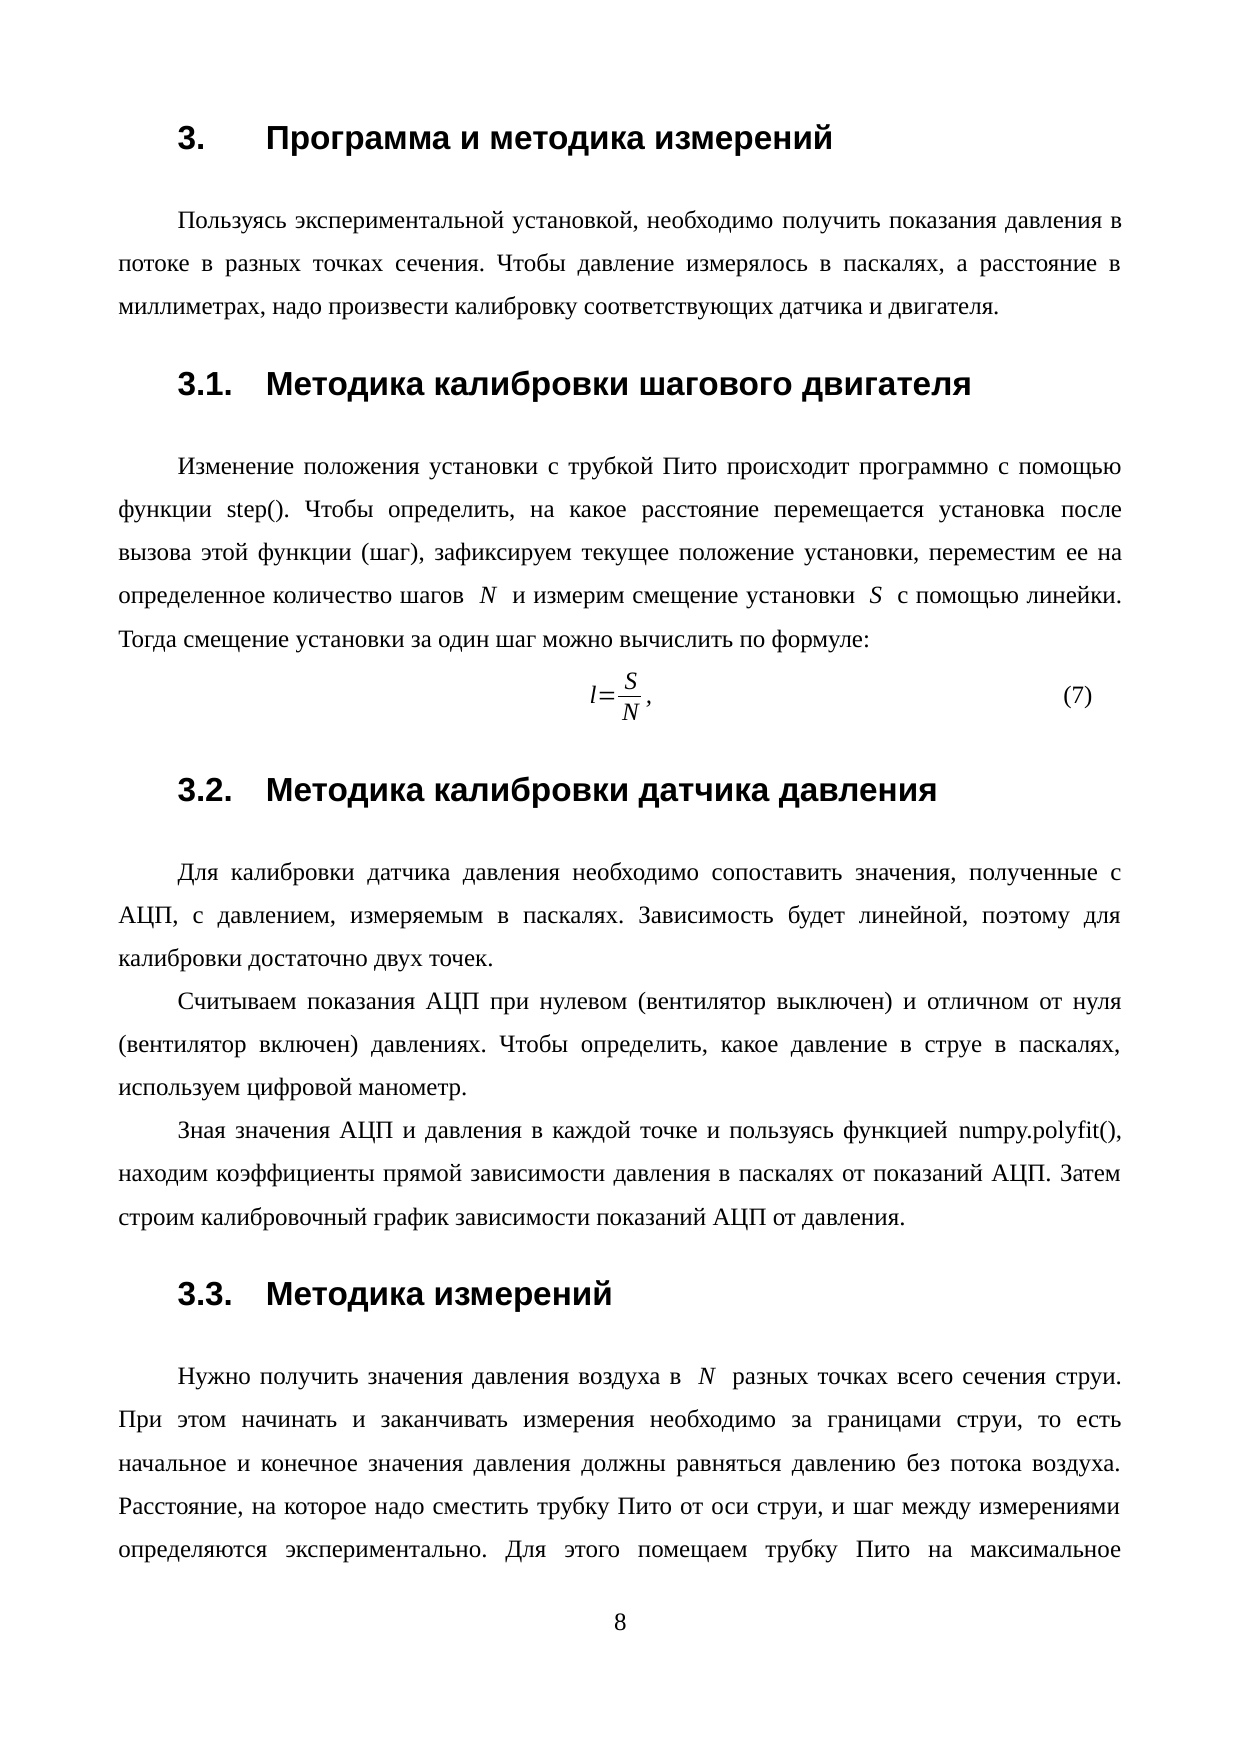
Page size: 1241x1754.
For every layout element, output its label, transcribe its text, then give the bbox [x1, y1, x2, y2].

subtitle Программа и методика измерений [118, 118, 1122, 157]
subtitle Методика калибровки шагового двигателя [118, 364, 1122, 402]
text Пользуясь экспериментальной установкой, необходимо получить показания давления в потоке в разных точках сечения. Чтобы давление измерялось в паскалях, а расстояние в миллиметрах, надо произвести калибровку соответствующих датчика и двигателя. [118, 205, 1122, 320]
text Для калибровки датчика давления необходимо сопоставить значения, полученные с АЦП, с давлением, измеряемым в паскалях. Зависимость будет линейной, поэтому для калибровки достаточно двух точек. [118, 857, 1122, 972]
text (7) [118, 667, 1122, 726]
subtitle Методика измерений [118, 1274, 1122, 1313]
text Считываем показания АЦП при нулевом (вентилятор выключен) и отличном от нуля (вентилятор включен) давлениях. Чтобы определить, какое давление в струе в паскалях, используем цифровой манометр. [118, 986, 1122, 1101]
text Зная значения АЦП и давления в каждой точке и пользуясь функцией numpy.polyfit(), находим коэффициенты прямой зависимости давления в паскалях от показаний АЦП. Затем строим калибровочный график зависимости показаний АЦП от давления. [118, 1115, 1122, 1230]
text Изменение положения установки с трубкой Пито происходит программно с помощью функции step(). Чтобы определить, на какое расстояние перемещается установка после вызова этой функции (шаг), зафиксируем текущее положение установки, переместим ее на определенное количество шагов и измерим смещение установки с помощью линейки. Тогда смещение установки за один шаг можно вычислить по формуле: [118, 451, 1122, 652]
subtitle Методика калибровки датчика давления [118, 769, 1122, 808]
text Нужно получить значения давления воздуха в разных точках всего сечения струи. При этом начинать и заканчивать измерения необходимо за границами струи, то есть начальное и конечное значения давления должны равняться давлению без потока воздуха. Расстояние, на которое надо сместить трубку Пито от оси струи, и шаг между измерениями определяются экспериментально. Для этого помещаем трубку Пито на максимальное [118, 1361, 1122, 1563]
